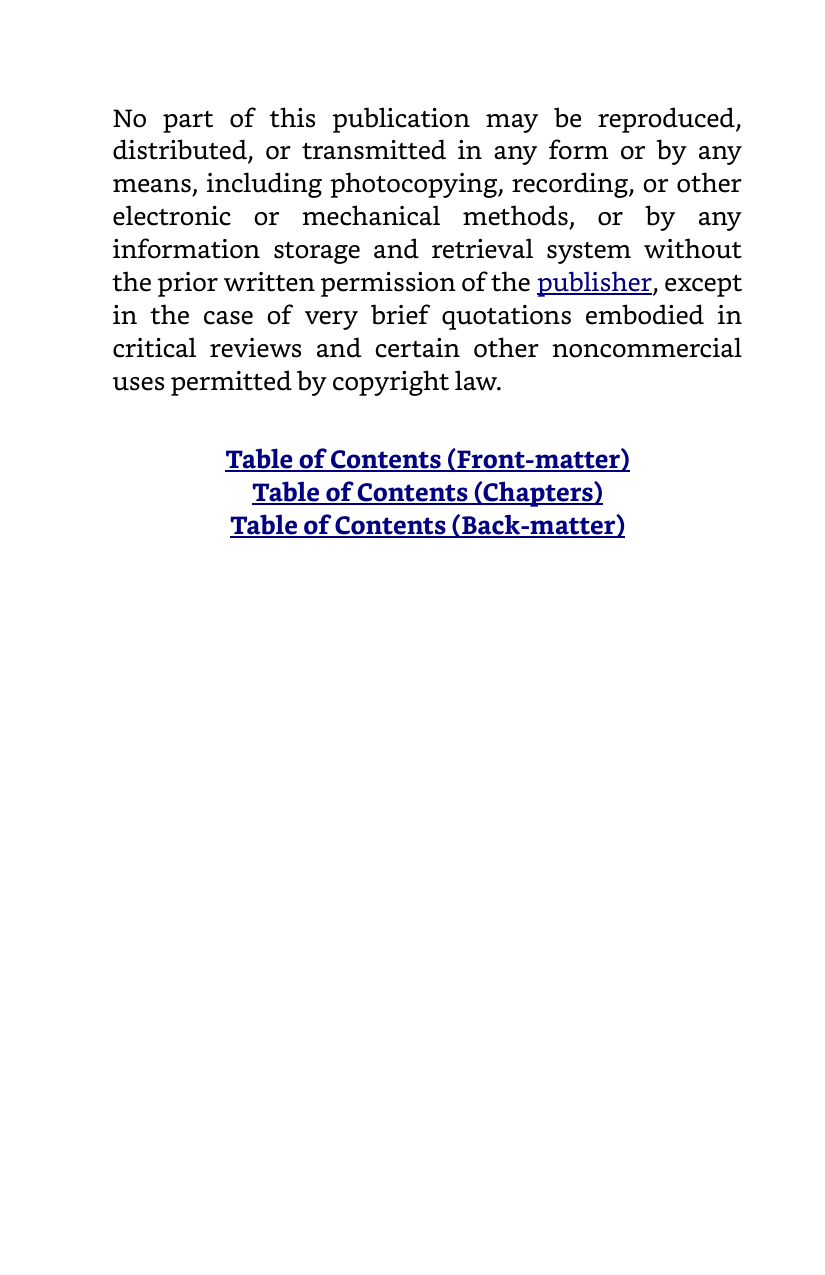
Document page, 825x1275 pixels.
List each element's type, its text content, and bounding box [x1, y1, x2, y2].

text Table of Contents (Back-matter) [112, 508, 742, 541]
text No part of this publication may be reproduced, distributed, or transmitted in any form or by any means, including photocopying, recording, or other electronic or mechanical methods, or by any information storage and retrieval system without the prior written permission of the publisher, except in the case of very brief quotations embodied in critical reviews and certain other noncommercial uses permitted by copyright law. [112, 101, 742, 397]
text Table of Contents (Chapters) [112, 475, 742, 508]
text Table of Contents (Front-matter) [112, 442, 742, 475]
